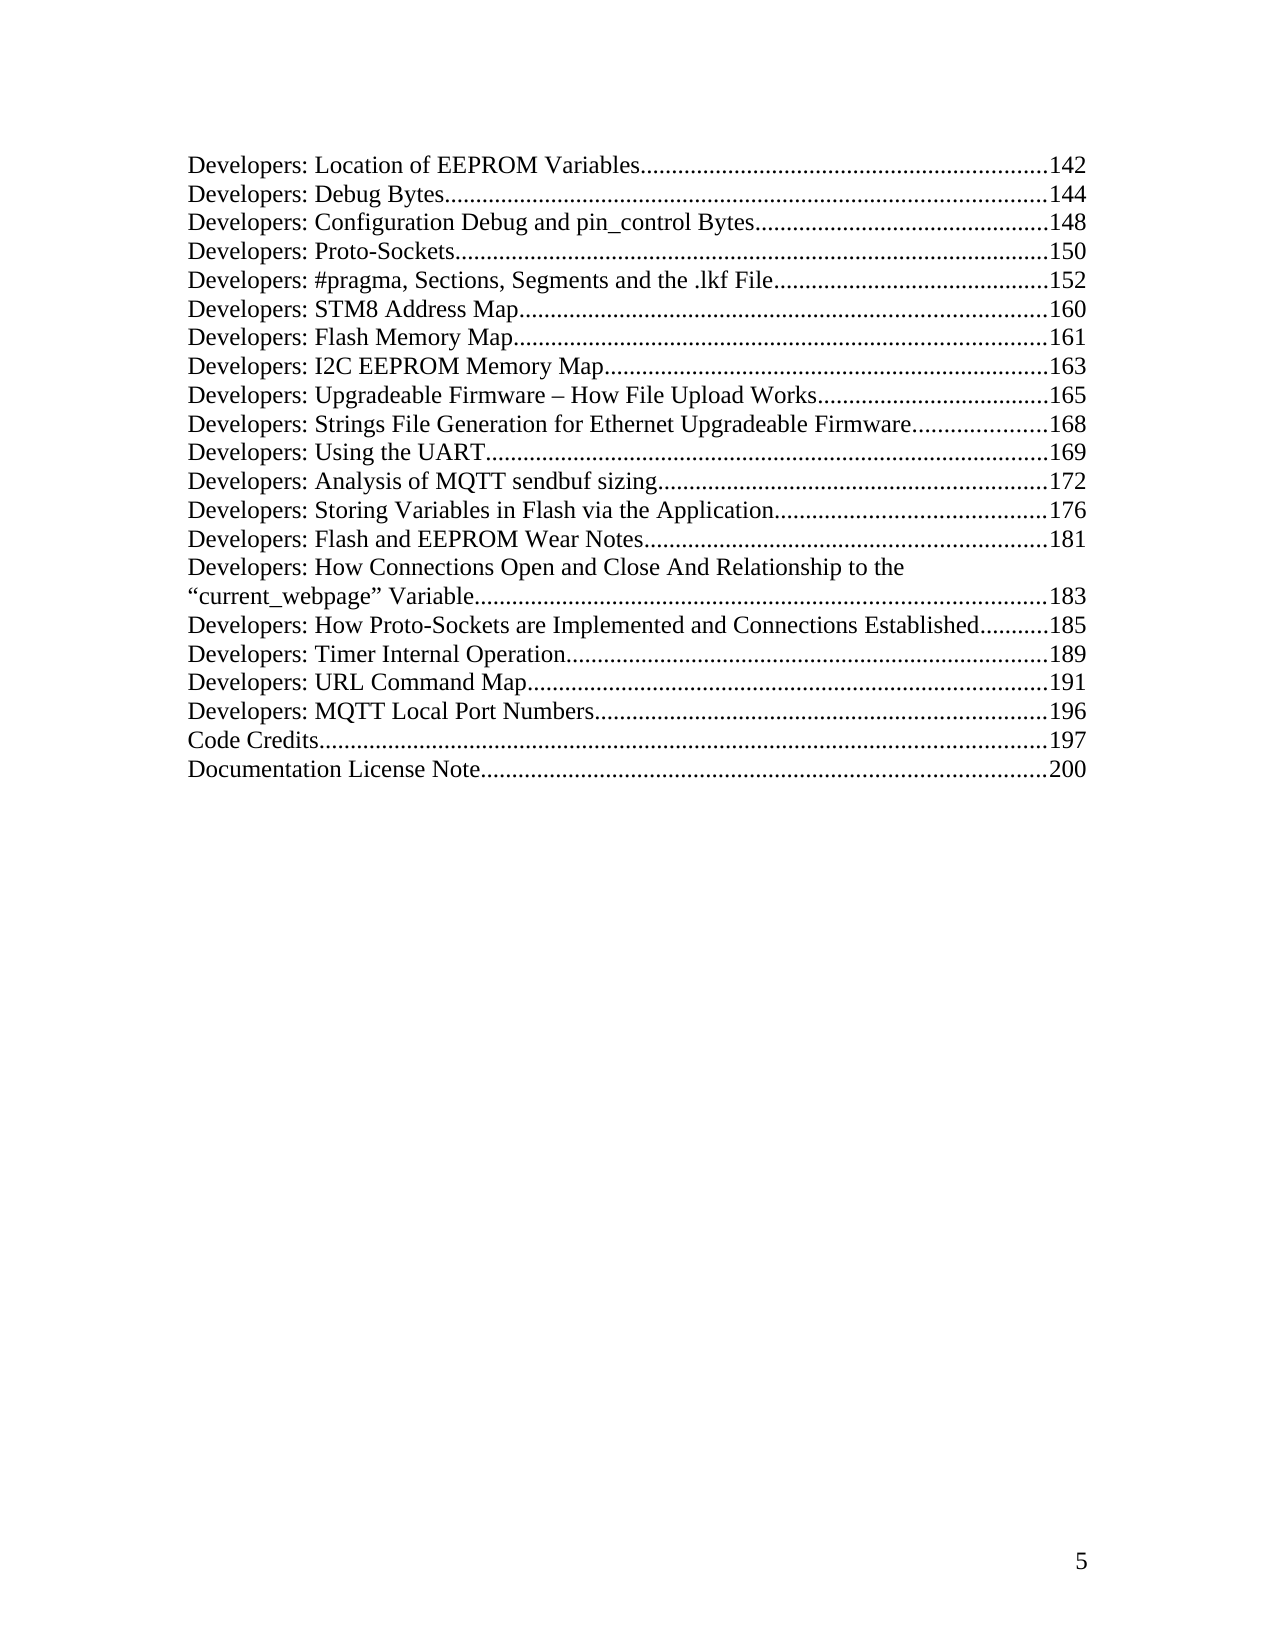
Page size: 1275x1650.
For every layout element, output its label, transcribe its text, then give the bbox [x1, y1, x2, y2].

text Developers: #pragma, Sections, Segments and the .lkf File 152 [187, 265, 1087, 294]
text Developers: STM8 Address Map 160 [187, 294, 1087, 322]
text Developers: I2C EEPROM Memory Map 163 [187, 351, 1087, 380]
text Developers: Proto-Sockets 150 [187, 236, 1087, 265]
text Documentation License Note 200 [187, 754, 1087, 782]
text Developers: Upgradeable Firmware – How File Upload Works 165 [187, 380, 1087, 409]
text Developers: Analysis of MQTT sendbuf sizing 172 [187, 466, 1087, 495]
text Developers: Flash and EEPROM Wear Notes 181 [187, 524, 1087, 552]
text Developers: Storing Variables in Flash via the Application 176 [187, 495, 1087, 524]
text Developers: Configuration Debug and pin_control Bytes 148 [187, 207, 1087, 236]
text Developers: Timer Internal Operation 189 [187, 639, 1087, 667]
text Code Credits 197 [187, 725, 1087, 754]
text Developers: MQTT Local Port Numbers 196 [187, 696, 1087, 725]
text Developers: Using the UART 169 [187, 437, 1087, 466]
text Developers: How Proto-Sockets are Implemented and Connections Established 185 [187, 610, 1087, 639]
text Developers: Strings File Generation for Ethernet Upgradeable Firmware 168 [187, 409, 1087, 437]
text Developers: URL Command Map 191 [187, 667, 1087, 696]
text Developers: How Connections Open and Close And Relationship to the “current_webpage” Variable 183 [187, 552, 1087, 610]
text Developers: Debug Bytes 144 [187, 179, 1087, 207]
text Developers: Flash Memory Map 161 [187, 322, 1087, 351]
text Developers: Location of EEPROM Variables 142 [187, 150, 1087, 179]
